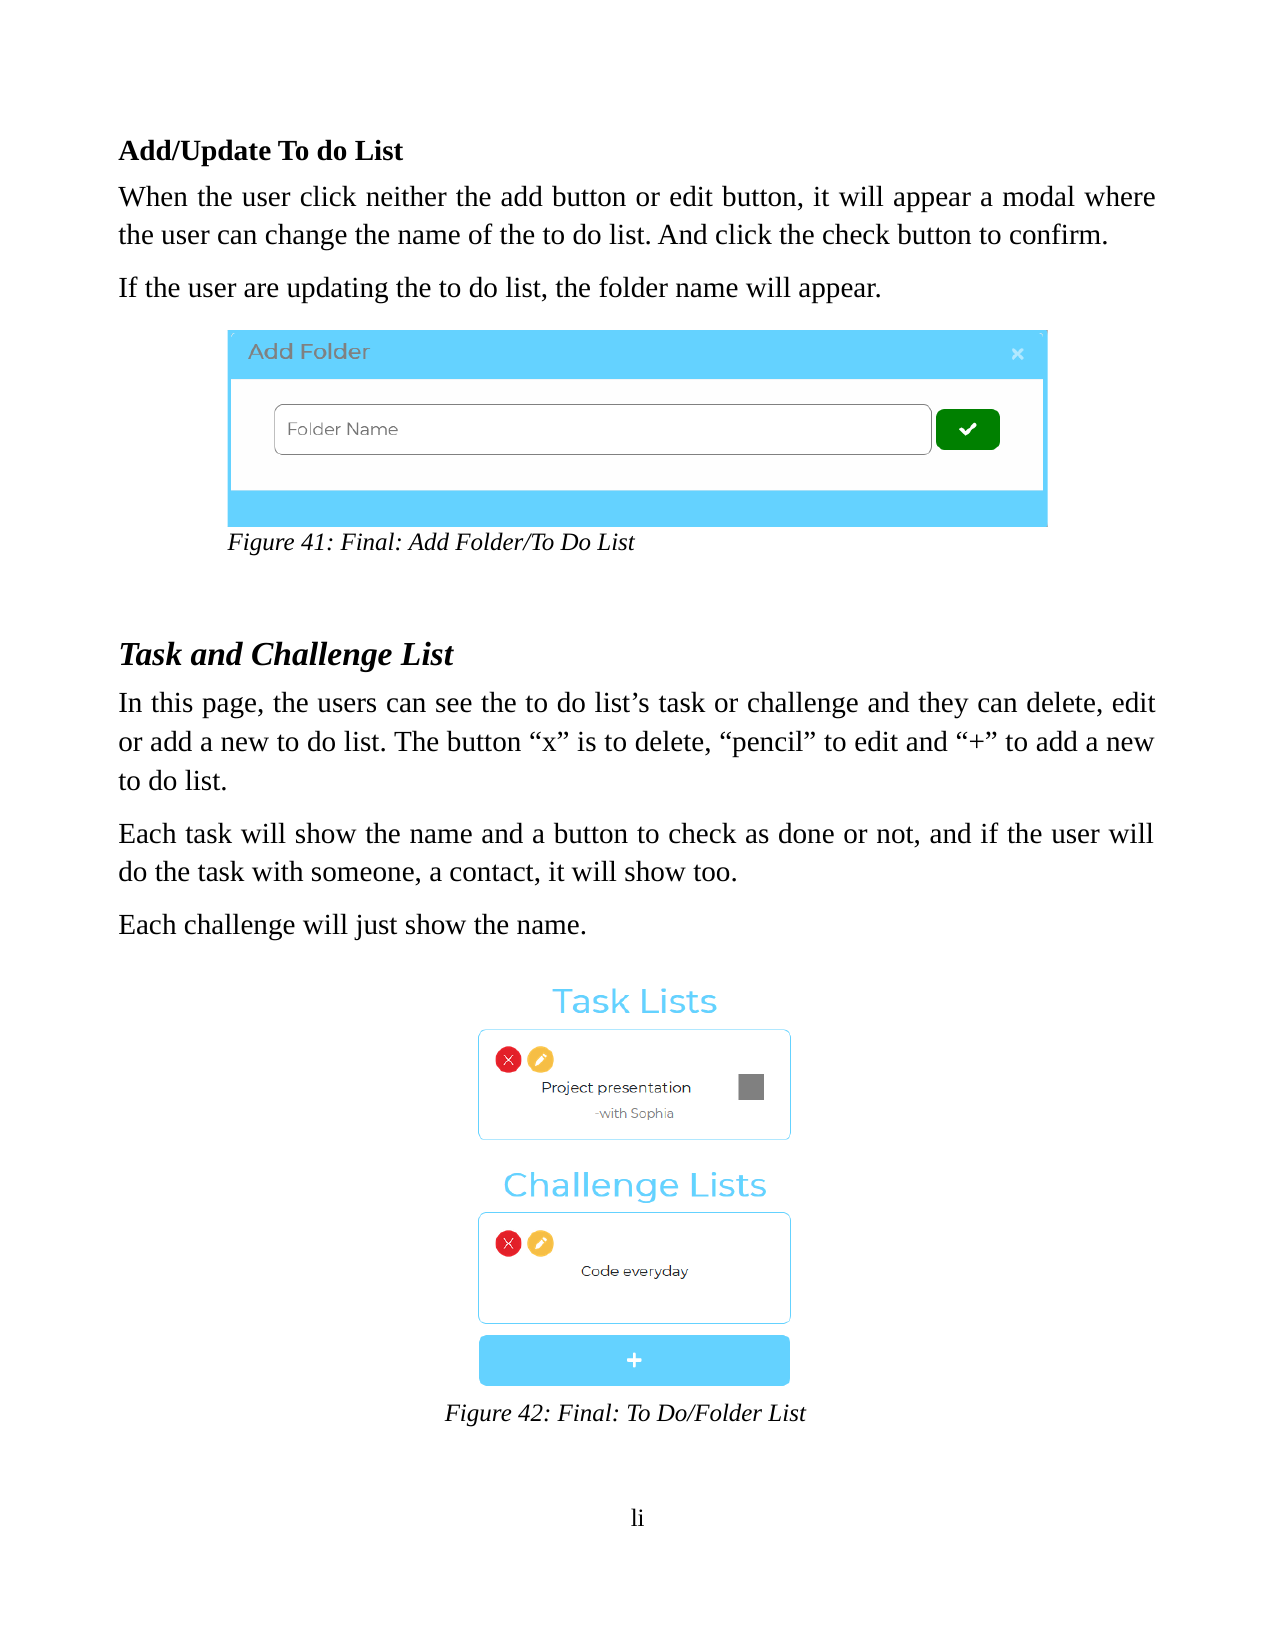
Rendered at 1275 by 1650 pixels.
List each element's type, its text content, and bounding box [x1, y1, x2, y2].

text Figure 42: Final: To Do/Folder List [444, 1399, 831, 1427]
subtitle Add/Update To do List [118, 133, 1157, 166]
text Figure 41: Final: Add Folder/To Do List [227, 527, 1048, 555]
subtitle Task and Challenge List [118, 634, 1157, 673]
text If the user are updating the to do list, the folder name will appear. [118, 271, 1157, 304]
text When the user click neither the add button or edit button, it will appear a modal where the user can change the name of the to do list. And click the check button to confirm. [118, 179, 1157, 251]
text Each challenge will just show the name. [118, 907, 1157, 941]
picture [227, 330, 1048, 527]
text In this page, the users can see the to do list’s task or challenge and they can delete, edit or add a new to do list. The button “x” is to delete, “pencil” to edit and “+” to add a new to do list. [118, 686, 1157, 796]
text Each task will show the name and a button to check as done or not, and if the user will do the task with someone, a contact, it will show too. [118, 816, 1157, 888]
picture [444, 978, 831, 1399]
